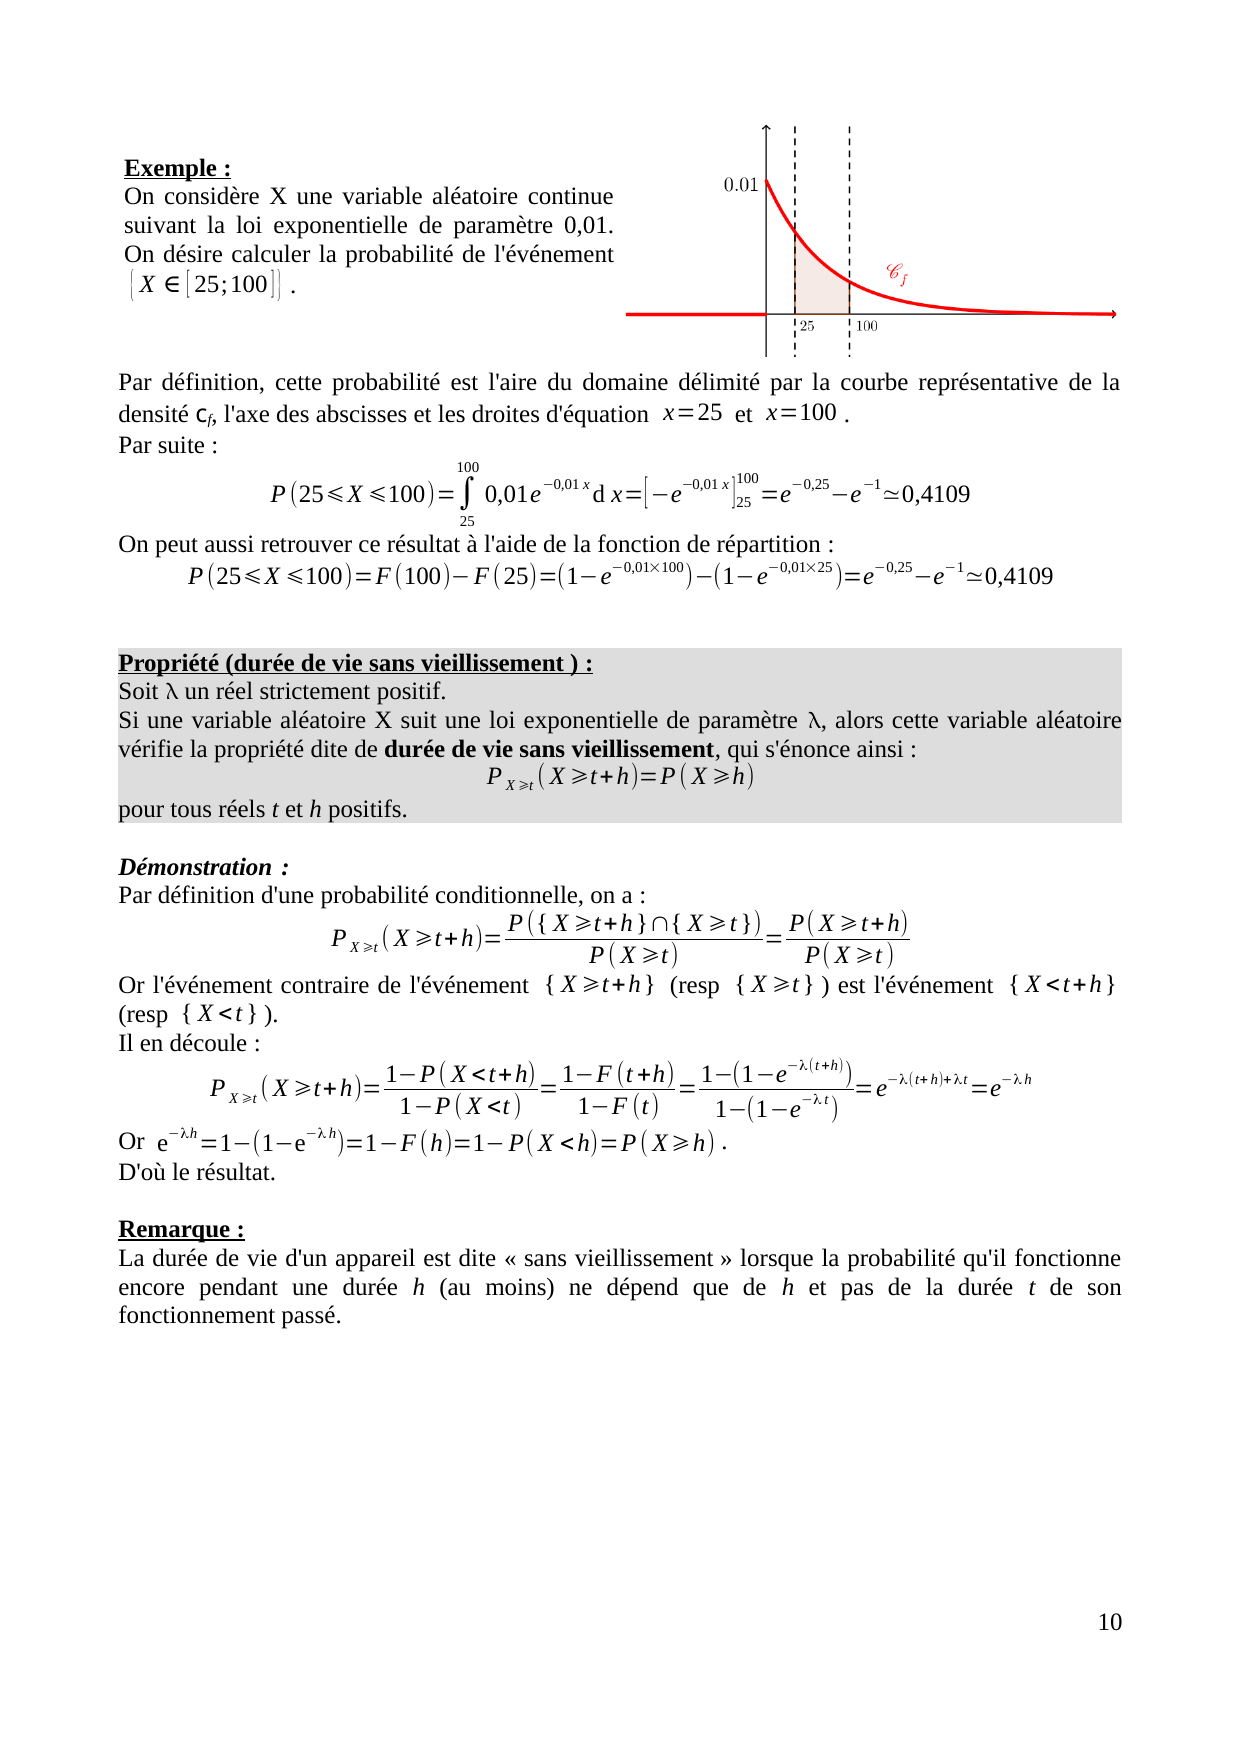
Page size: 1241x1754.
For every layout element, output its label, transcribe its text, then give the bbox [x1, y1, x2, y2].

text Si une variable aléatoire X suit une loi exponentielle de paramètre , alors cette variable aléatoire vérifie la propriété dite de durée de vie sans vieillissement, qui s'énonce ainsi : [118, 705, 1122, 763]
text Il en découle : [118, 1028, 1122, 1056]
table_header [620, 118, 1122, 367]
text Soit  un réel strictement positif. [118, 676, 1122, 705]
text Or . [118, 1124, 1122, 1157]
text Par suite : [118, 430, 1122, 458]
text Or l'événement contraire de l'événement (resp ) est l'événement (resp ). [118, 970, 1122, 1028]
text Démonstration : [118, 852, 1122, 880]
table_header Exemple : On considère X une variable aléatoire continue suivant la loi exponentielle de paramètre 0,01. On désire calculer la probabilité de l'événement . [118, 118, 620, 367]
text On peut aussi retrouver ce résultat à l'aide de la fonction de répartition : [118, 529, 1122, 558]
text La durée de vie d'un appareil est dite « sans vieillissement » lorsque la probabilité qu'il fonctionne encore pendant une durée h (au moins) ne dépend que de h et pas de la durée t de son fonctionnement passé. [118, 1243, 1122, 1329]
text D'où le résultat. [118, 1157, 1122, 1185]
text Par définition d'une probabilité conditionnelle, on a : [118, 880, 1122, 909]
text Propriété (durée de vie sans vieillissement ) : [118, 648, 1122, 676]
text pour tous réels t et h positifs. [118, 794, 1122, 823]
text Par définition, cette probabilité est l'aire du domaine délimité par la courbe représentative de la densité cf, l'axe des abscisses et les droites d'équation et . [118, 367, 1122, 430]
text Remarque : [118, 1214, 1122, 1243]
